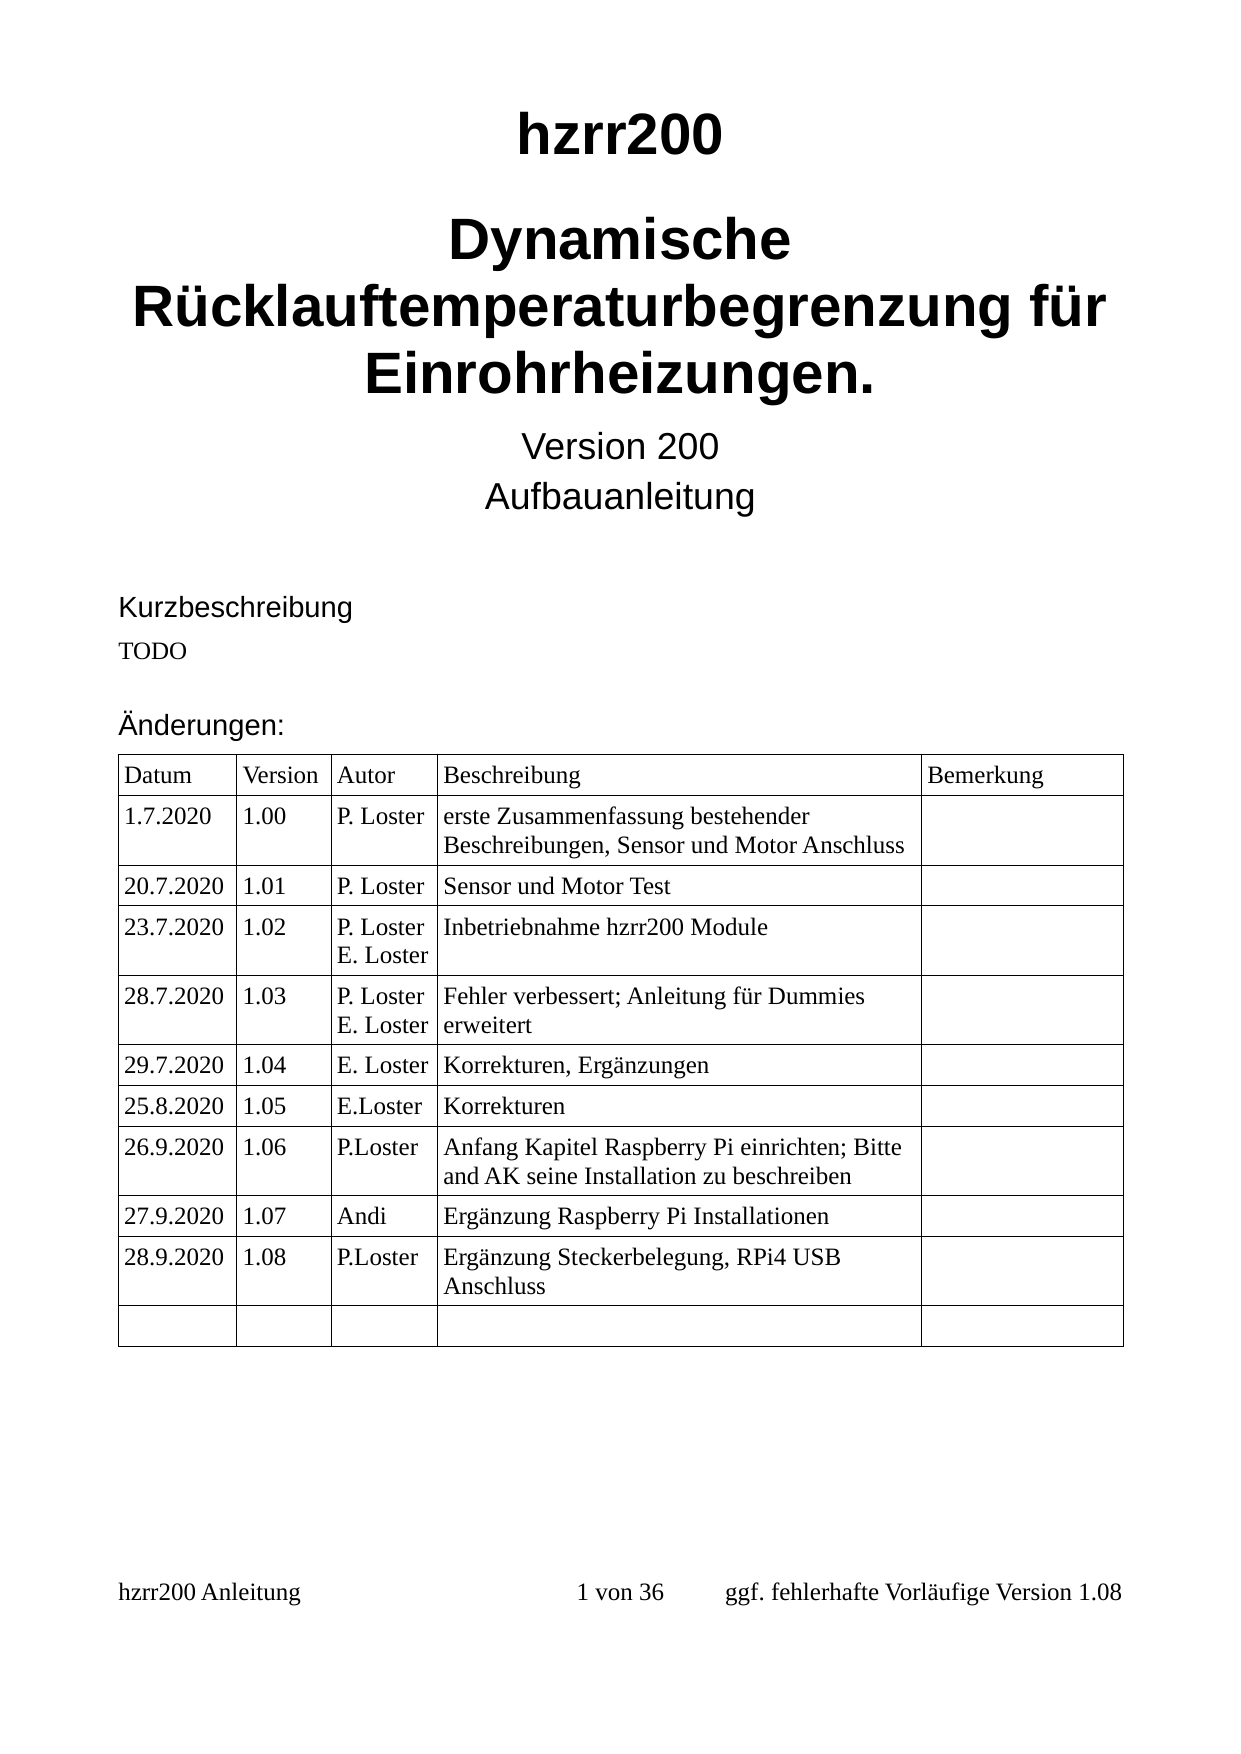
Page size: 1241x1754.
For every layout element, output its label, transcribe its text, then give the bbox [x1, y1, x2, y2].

table_cell 1.7.2020 [119, 796, 236, 864]
text TODO [118, 636, 1122, 664]
table_cell 20.7.2020 [119, 866, 236, 905]
table_cell 25.8.2020 [119, 1086, 236, 1126]
table_cell [922, 796, 1123, 864]
table_cell 1.01 [237, 866, 331, 905]
table_cell [922, 1045, 1123, 1085]
table_header Autor [332, 755, 437, 795]
table_header Bemerkung [922, 755, 1123, 795]
table_cell 1.04 [237, 1045, 331, 1085]
table_cell 29.7.2020 [119, 1045, 236, 1085]
table_cell 23.7.2020 [119, 906, 236, 975]
text hzrr200 [118, 100, 1122, 167]
table_cell 1.07 [237, 1196, 331, 1236]
table_cell Andi [332, 1196, 437, 1236]
table_cell 27.9.2020 [119, 1196, 236, 1236]
table_cell Sensor und Motor Test [438, 866, 921, 905]
table_cell [922, 1306, 1123, 1346]
table_cell 1.00 [237, 796, 331, 864]
table_cell Anfang Kapitel Raspberry Pi einrichten; Bitte and AK seine Installation zu beschreiben [438, 1127, 921, 1195]
table_cell 1.05 [237, 1086, 331, 1126]
table_cell 26.9.2020 [119, 1127, 236, 1195]
table_cell erste Zusammenfassung bestehender Beschreibungen, Sensor und Motor Anschluss [438, 796, 921, 864]
table_cell E.Loster [332, 1086, 437, 1126]
table_cell 1.06 [237, 1127, 331, 1195]
subtitle Änderungen: [118, 708, 1122, 742]
table_cell P.Loster [332, 1127, 437, 1195]
table_cell Inbetriebnahme hzrr200 Module [438, 906, 921, 975]
table_cell [922, 976, 1123, 1044]
table_cell Ergänzung Steckerbelegung, RPi4 USB Anschluss [438, 1237, 921, 1305]
table_cell P. Loster E. Loster [332, 906, 437, 975]
table_header Version [237, 755, 331, 795]
text Dynamische Rücklauftemperaturbegrenzung für Einrohrheizungen. [118, 204, 1122, 406]
table_cell [922, 1196, 1123, 1236]
text Version 200 [118, 424, 1122, 468]
table_cell [922, 866, 1123, 905]
table_header Beschreibung [438, 755, 921, 795]
table_cell [922, 906, 1123, 975]
table_cell [922, 1086, 1123, 1126]
table_cell 28.9.2020 [119, 1237, 236, 1305]
table_cell [922, 1237, 1123, 1305]
table_cell E. Loster [332, 1045, 437, 1085]
subtitle Kurzbeschreibung [118, 590, 1122, 623]
table_cell 28.7.2020 [119, 976, 236, 1044]
table_cell P.Loster [332, 1237, 437, 1305]
table_cell P. Loster E. Loster [332, 976, 437, 1044]
table_header Datum [119, 755, 236, 795]
table_cell [922, 1127, 1123, 1195]
table_cell 1.03 [237, 976, 331, 1044]
table_cell 1.08 [237, 1237, 331, 1305]
table_cell [332, 1306, 437, 1346]
table_cell Fehler verbessert; Anleitung für Dummies erweitert [438, 976, 921, 1044]
table_cell Ergänzung Raspberry Pi Installationen [438, 1196, 921, 1236]
text Aufbauanleitung [118, 474, 1122, 517]
table_cell [237, 1306, 331, 1346]
table_cell 1.02 [237, 906, 331, 975]
table_cell Korrekturen [438, 1086, 921, 1126]
table_cell [119, 1306, 236, 1346]
table_cell P. Loster [332, 866, 437, 905]
table_cell [438, 1306, 921, 1346]
table_cell Korrekturen, Ergänzungen [438, 1045, 921, 1085]
table_cell P. Loster [332, 796, 437, 864]
